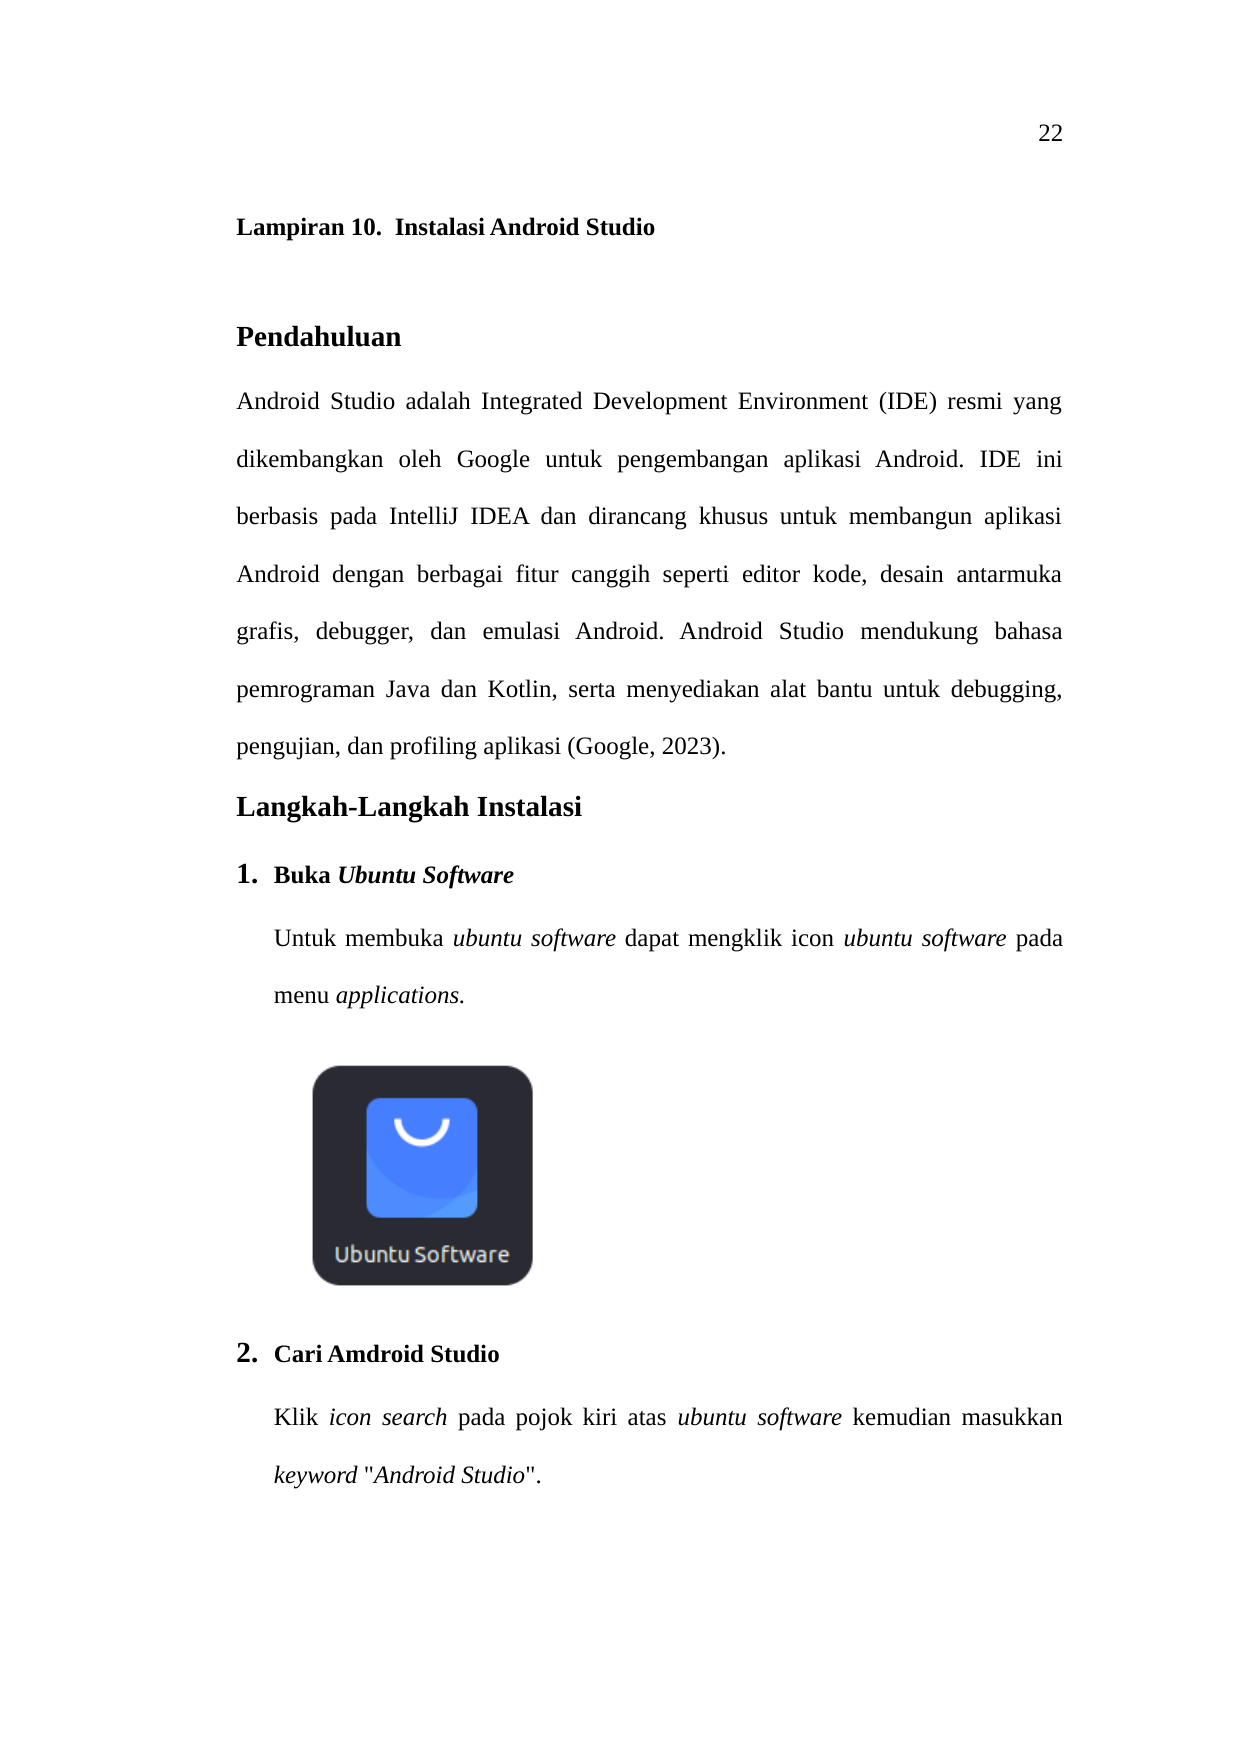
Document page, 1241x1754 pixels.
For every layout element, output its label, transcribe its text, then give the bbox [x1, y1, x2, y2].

text Pendahuluan [236, 319, 1063, 353]
list Buka Ubuntu Software [236, 856, 1063, 889]
list Cari Amdroid Studio [236, 1335, 1063, 1369]
subtitle Instalasi Android Studio [236, 212, 1063, 241]
picture [276, 1040, 573, 1304]
text Android Studio adalah Integrated Development Environment (IDE) resmi yang dikembangkan oleh Google untuk pengembangan aplikasi Android. IDE ini berbasis pada IntelliJ IDEA dan dirancang khusus untuk membangun aplikasi Android dengan berbagai fitur canggih seperti editor kode, desain antarmuka grafis, debugger, dan emulasi Android. Android Studio mendukung bahasa pemrograman Java dan Kotlin, serta menyediakan alat bantu untuk debugging, pengujian, dan profiling aplikasi (Google, 2023). [236, 386, 1063, 760]
list Klik icon search pada pojok kiri atas ubuntu software kemudian masukkan keyword "Android Studio". [236, 1402, 1063, 1489]
list Untuk membuka ubuntu software dapat mengklik icon ubuntu software pada menu applications. [236, 923, 1063, 1009]
text Langkah-Langkah Instalasi [236, 789, 1063, 822]
